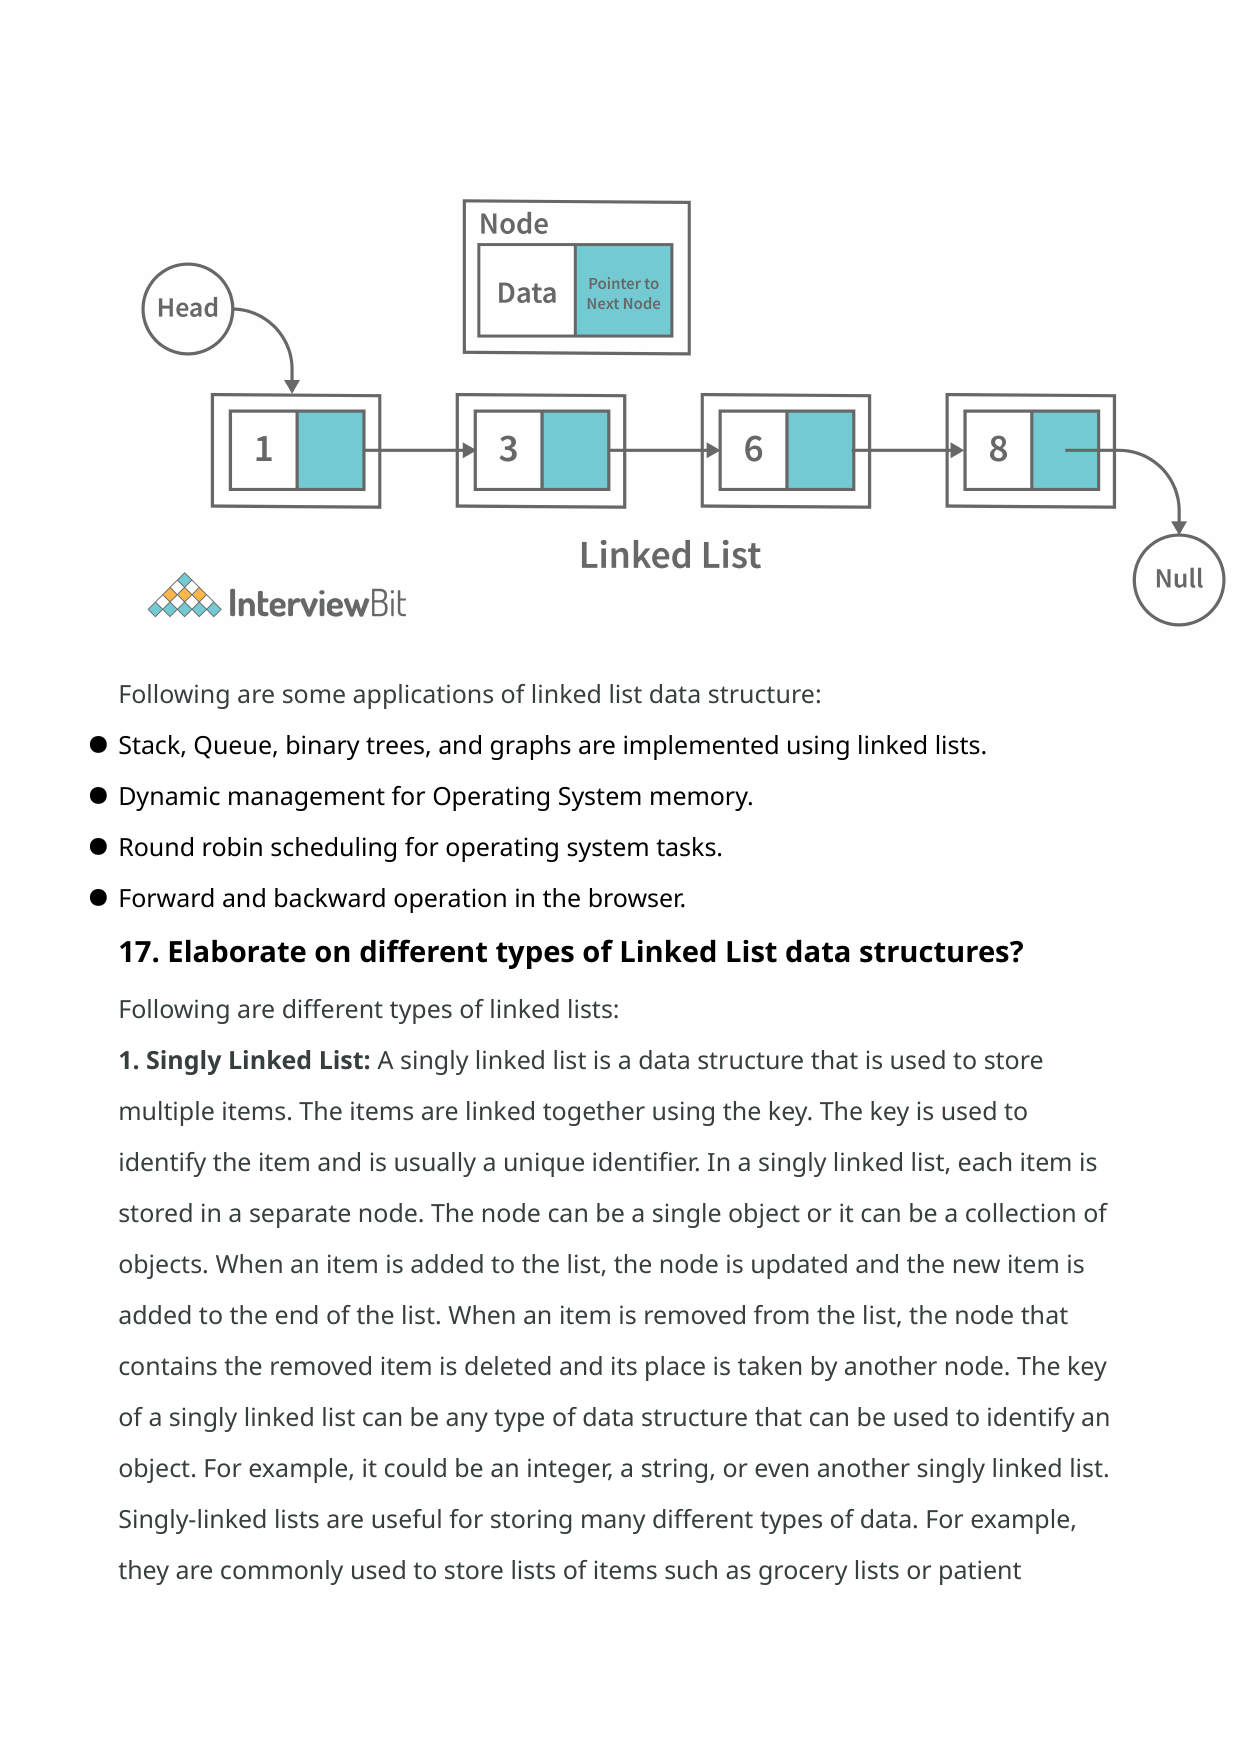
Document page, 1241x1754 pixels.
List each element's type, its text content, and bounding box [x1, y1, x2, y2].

list Forward and backward operation in the browser. [118, 881, 1122, 915]
text 1. Singly Linked List: A singly linked list is a data structure that is used to store multiple items. The items are linked together using the key. The key is used to identify the item and is usually a unique identifier. In a singly linked list, each item is stored in a separate node. The node can be a single object or it can be a collection of objects. When an item is added to the list, the node is updated and the new item is added to the end of the list. When an item is removed from the list, the node that contains the removed item is deleted and its place is taken by another node. The key of a singly linked list can be any type of data structure that can be used to identify an object. For example, it could be an integer, a string, or even another singly linked list. Singly-linked lists are useful for storing many different types of data. For example, they are commonly used to store lists of items such as grocery lists or patient [118, 1042, 1122, 1587]
list Round robin scheduling for operating system tasks. [118, 830, 1122, 864]
subtitle 17. Elaborate on different types of Linked List data structures? [118, 932, 1122, 971]
list Dynamic management for Operating System memory. [118, 779, 1122, 813]
text Following are different types of linked lists: [118, 991, 1122, 1025]
list Stack, Queue, binary trees, and graphs are implemented using linked lists. [118, 728, 1122, 762]
text Following are some applications of linked list data structure: [118, 677, 1122, 711]
picture [118, 176, 1241, 648]
